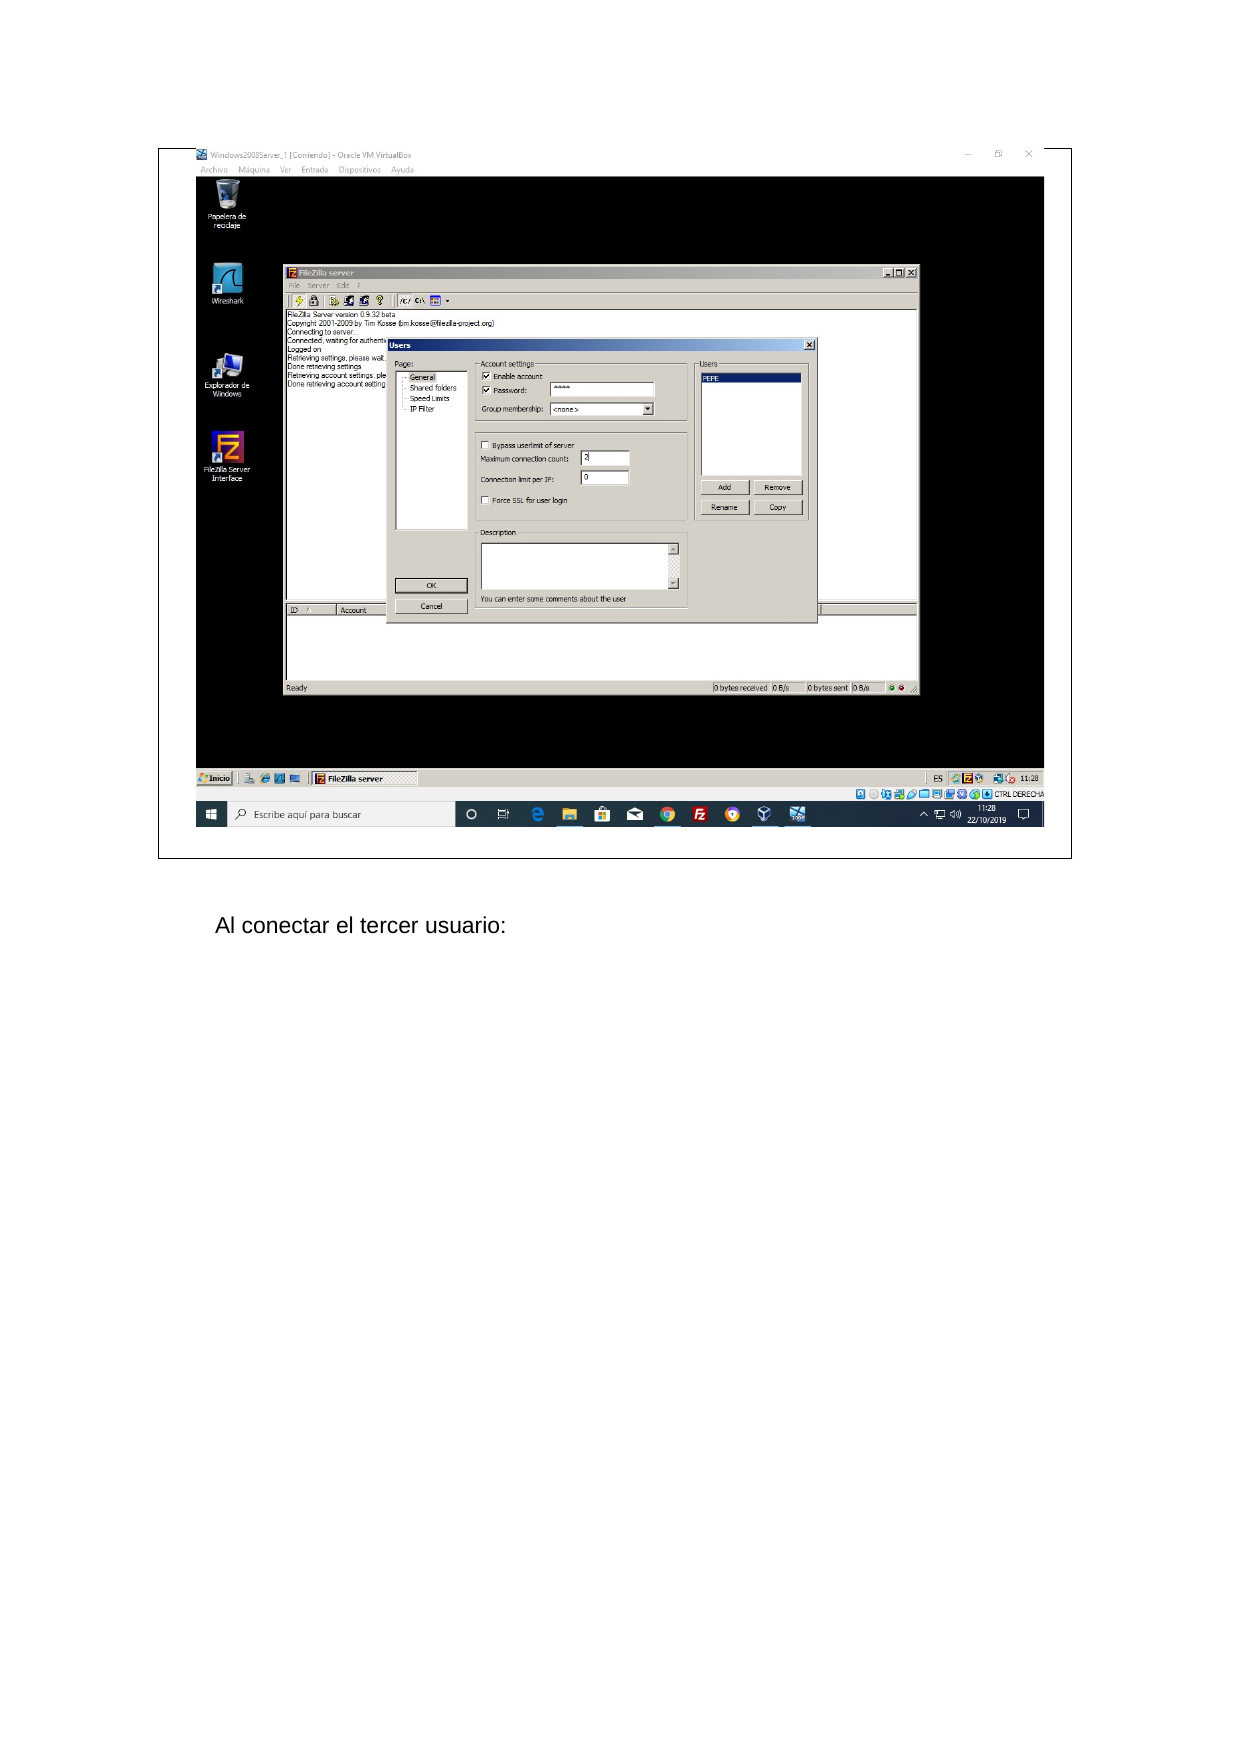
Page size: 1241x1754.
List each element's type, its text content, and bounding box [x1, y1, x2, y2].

picture [196, 147, 1045, 827]
text Al conectar el tercer usuario: [215, 912, 1063, 938]
